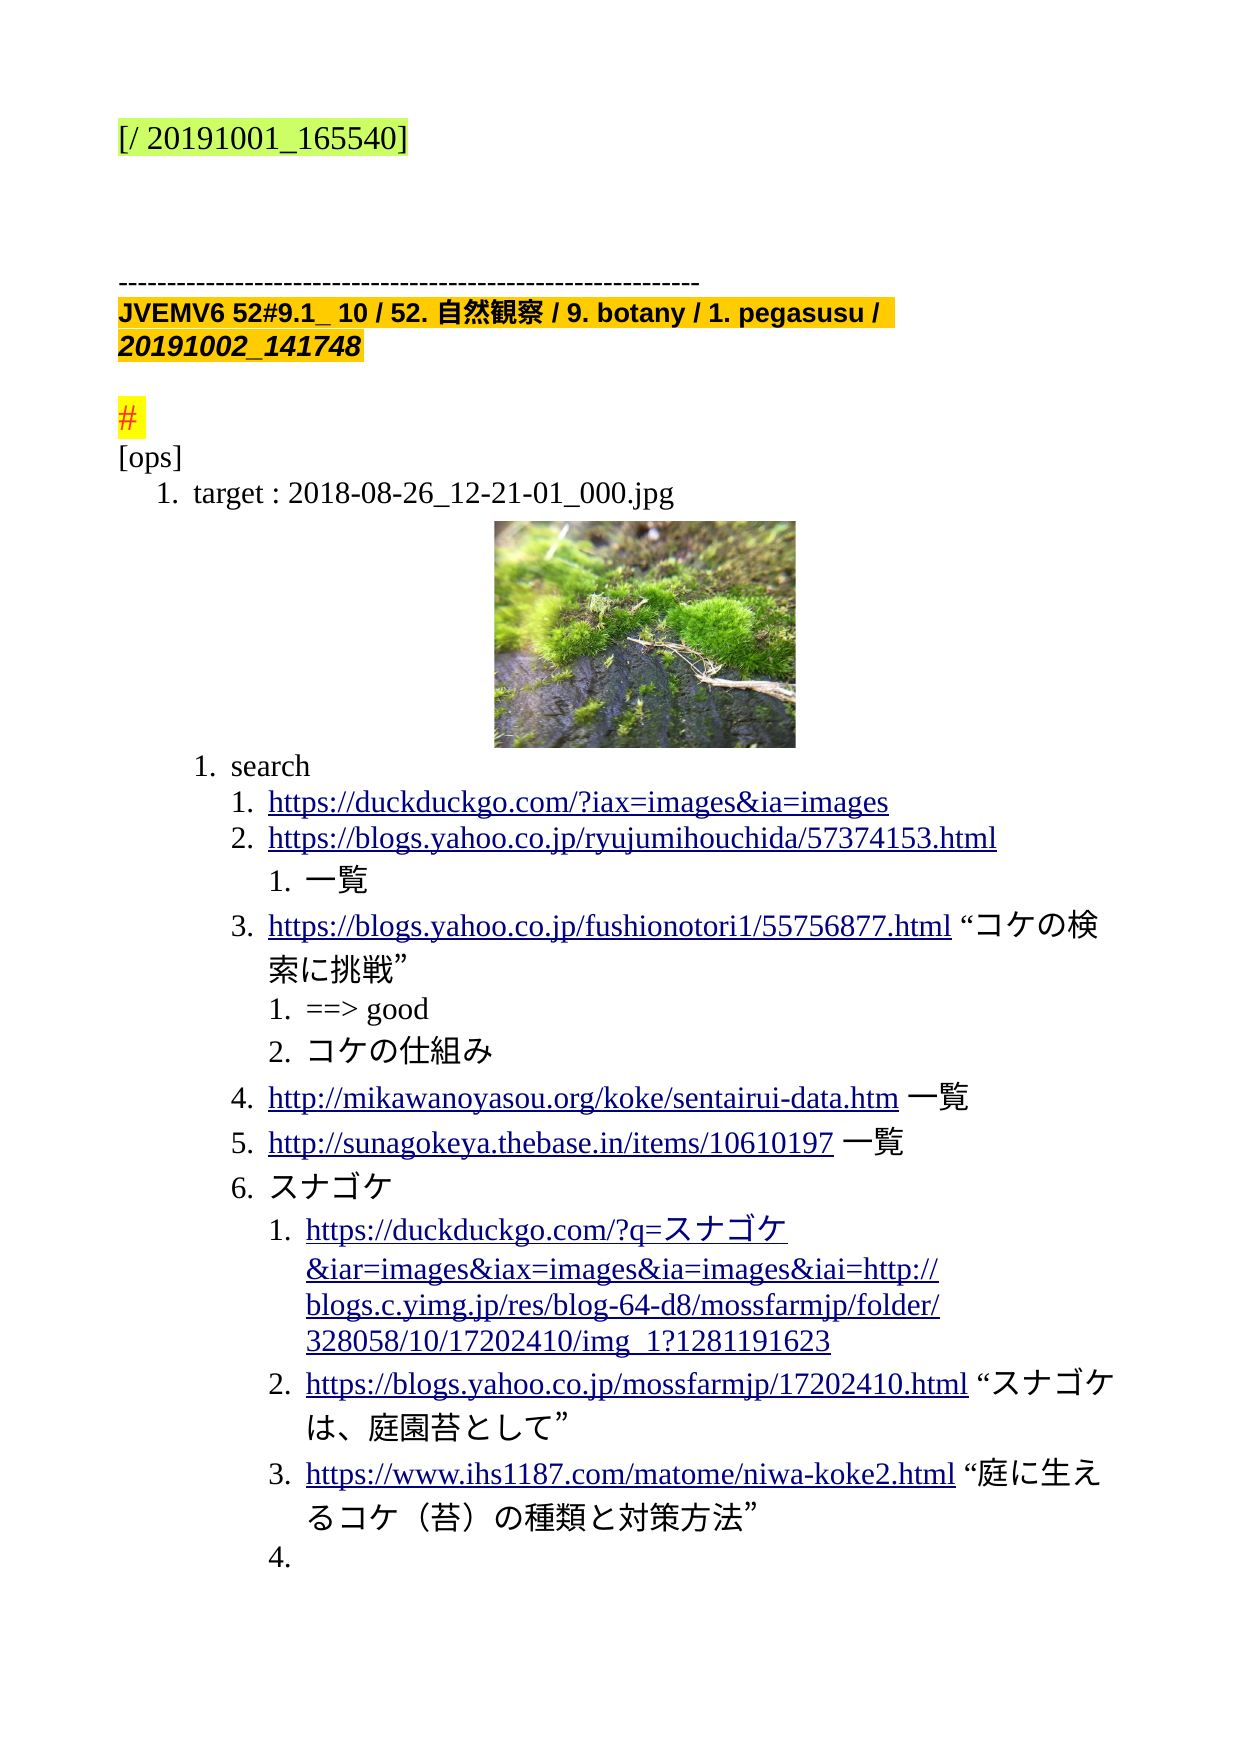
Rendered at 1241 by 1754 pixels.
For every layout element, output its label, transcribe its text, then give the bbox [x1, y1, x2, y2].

text JVEMV6 52#9.1_ 10 / 52. 自然観察 / 9. botany / 1. pegasusu / 20191002_141748 [118, 297, 1122, 362]
list https://www.ihs1187.com/matome/niwa-koke2.html “庭に生えるコケ（苔）の種類と対策方法” [268, 1448, 1122, 1539]
list https://duckduckgo.com/?iax=images&ia=images [231, 783, 1122, 819]
picture [494, 521, 796, 748]
list http://mikawanoyasou.org/koke/sentairui-data.htm 一覧 [231, 1072, 1122, 1117]
list search [193, 511, 1122, 783]
list http://sunagokeya.thebase.in/items/10610197 一覧 [231, 1117, 1122, 1162]
list https://duckduckgo.com/?q=スナゴケ&iar=images&iax=images&ia=images&iai=http://blogs.c.yimg.jp/res/blog-64-d8/mossfarmjp/folder/328058/10/17202410/img_1?1281191623 [268, 1207, 1122, 1358]
text [ops] [118, 439, 1122, 475]
list target : 2018-08-26_12-21-01_000.jpg [156, 475, 1122, 511]
list コケの仕組み [268, 1027, 1122, 1072]
list スナゴケ [231, 1162, 1122, 1207]
text # [118, 396, 1122, 439]
list https://blogs.yahoo.co.jp/ryujumihouchida/57374153.html [231, 819, 1122, 855]
list https://blogs.yahoo.co.jp/fushionotori1/55756877.html “コケの検索に挑戦” [231, 900, 1122, 991]
list ==> good [268, 991, 1122, 1027]
text [/ 20191001_165540] [118, 118, 1122, 156]
list https://blogs.yahoo.co.jp/mossfarmjp/17202410.html “スナゴケは、庭園苔として” [268, 1358, 1122, 1448]
list 一覧 [268, 855, 1122, 900]
text ------------------------------------------------------------ [118, 264, 1122, 297]
